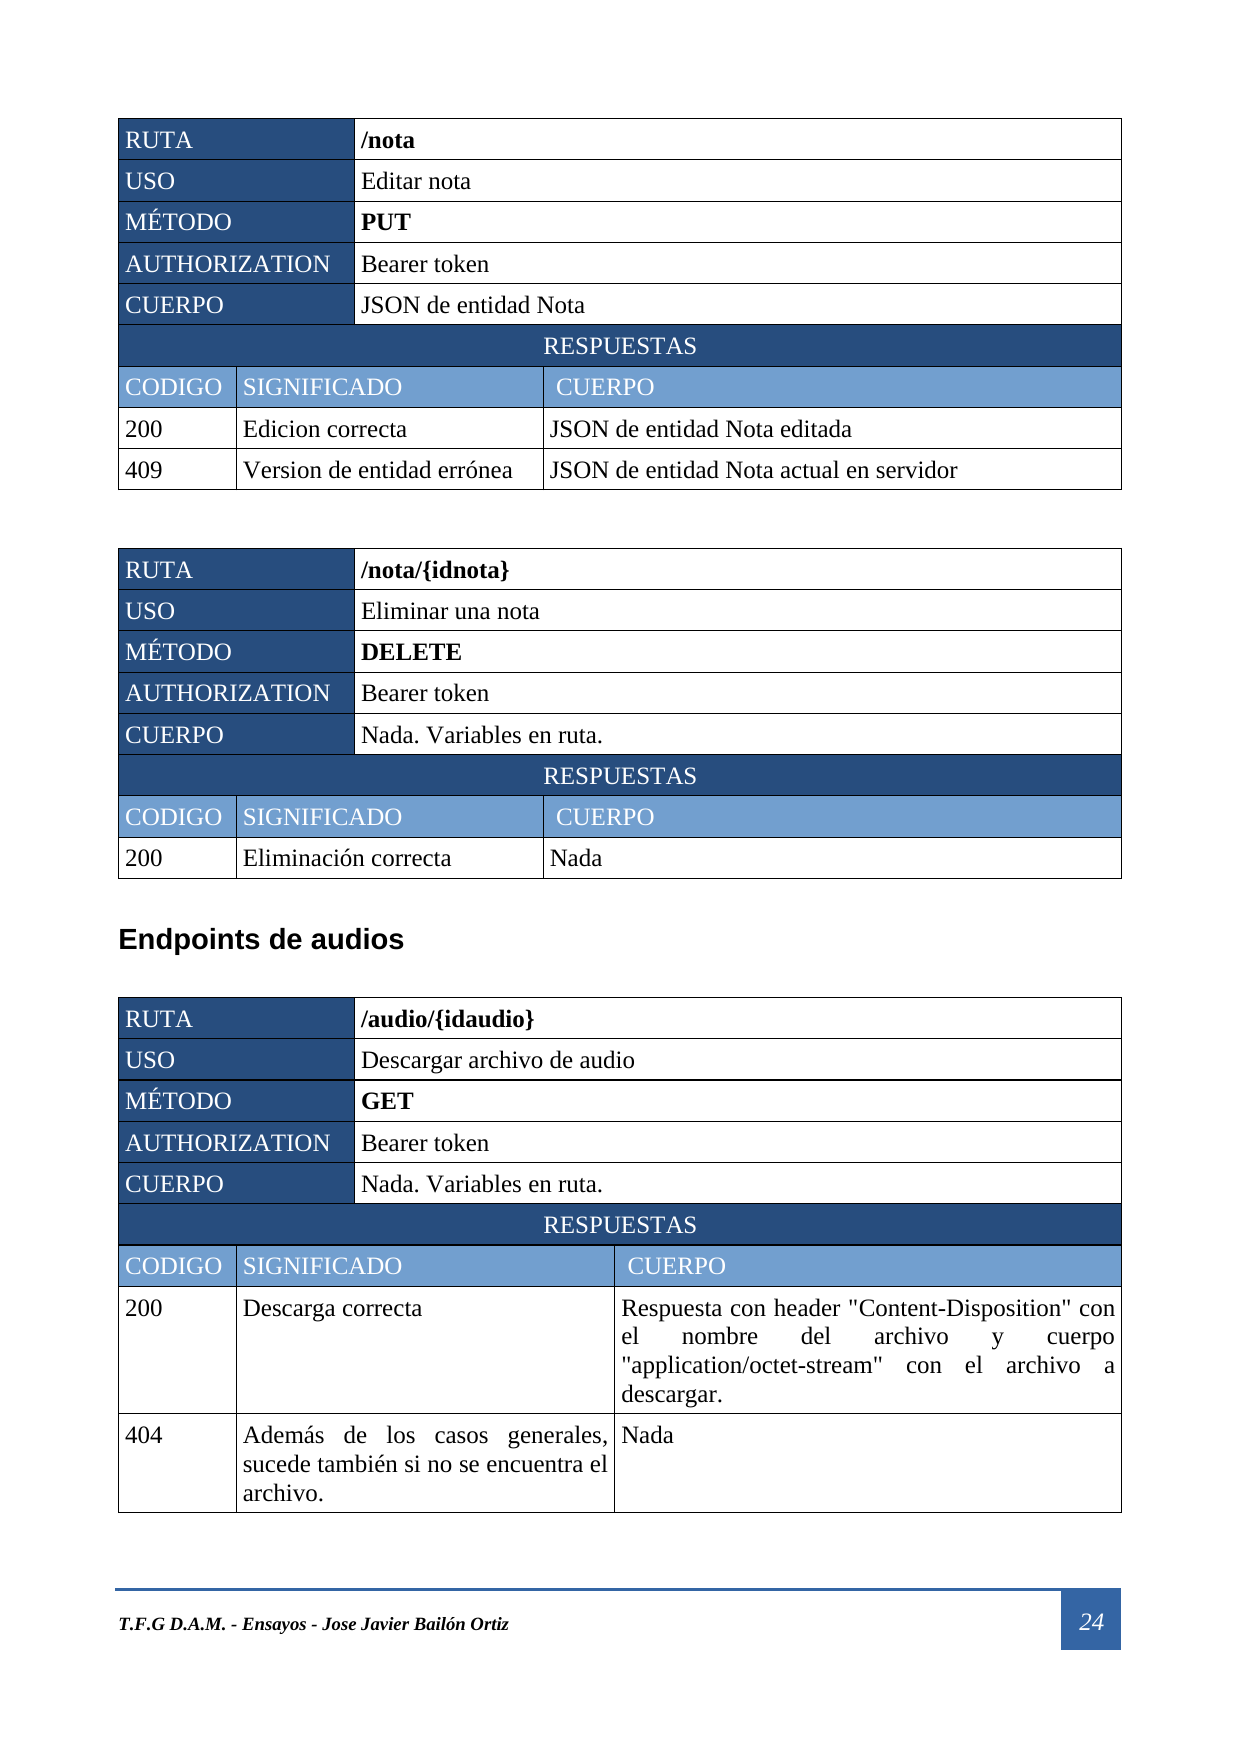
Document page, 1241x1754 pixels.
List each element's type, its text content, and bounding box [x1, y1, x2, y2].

table_cell Descarga correcta [237, 1287, 614, 1413]
table_cell PUT [355, 202, 1121, 242]
table_cell RESPUESTAS [119, 755, 1121, 795]
table_cell USO [119, 160, 354, 201]
table_cell 200 [119, 408, 236, 448]
table_cell CUERPO [119, 284, 354, 324]
table_header /nota/{idnota} [355, 549, 1121, 589]
table_header RUTA [119, 549, 354, 589]
table_cell CUERPO [615, 1246, 1121, 1286]
table_cell 200 [119, 1287, 236, 1413]
table_cell JSON de entidad Nota actual en servidor [544, 449, 1121, 489]
table_header /nota [355, 119, 1121, 159]
table_header RUTA [119, 998, 354, 1038]
table_cell Descargar archivo de audio [355, 1039, 1121, 1079]
table_cell JSON de entidad Nota editada [544, 408, 1121, 448]
table_cell CUERPO [119, 1163, 354, 1203]
table_cell Nada [544, 838, 1121, 878]
table_cell Nada [615, 1414, 1121, 1512]
table_cell MÉTODO [119, 202, 354, 242]
table_cell Además de los casos generales, sucede también si no se encuentra el archivo. [237, 1414, 614, 1512]
table_cell Version de entidad errónea [237, 449, 543, 489]
table_cell 409 [119, 449, 236, 489]
table_cell Nada. Variables en ruta. [355, 714, 1121, 754]
table_cell MÉTODO [119, 631, 354, 672]
table_cell GET [355, 1081, 1121, 1121]
table_cell USO [119, 590, 354, 630]
table_cell Edicion correcta [237, 408, 543, 448]
table_cell SIGNIFICADO [237, 1246, 614, 1286]
table_cell AUTHORIZATION [119, 673, 354, 713]
table_cell SIGNIFICADO [237, 367, 543, 407]
table_cell CODIGO [119, 367, 236, 407]
table_cell Nada. Variables en ruta. [355, 1163, 1121, 1203]
table_cell JSON de entidad Nota [355, 284, 1121, 324]
table_cell USO [119, 1039, 354, 1079]
table_cell CUERPO [119, 714, 354, 754]
table_cell Respuesta con header "Content-Disposition" con el nombre del archivo y cuerpo "application/octet-stream" con el archivo a descargar. [615, 1287, 1121, 1413]
table_header /audio/{idaudio} [355, 998, 1121, 1038]
table_cell AUTHORIZATION [119, 1122, 354, 1162]
table_cell CUERPO [544, 796, 1121, 837]
table_cell RESPUESTAS [119, 325, 1121, 366]
table_cell 404 [119, 1414, 236, 1512]
table_cell SIGNIFICADO [237, 796, 543, 837]
table_cell 200 [119, 838, 236, 878]
table_cell Editar nota [355, 160, 1121, 201]
table_cell Eliminación correcta [237, 838, 543, 878]
subtitle Endpoints de audios [118, 922, 1122, 956]
table_cell AUTHORIZATION [119, 243, 354, 283]
table_cell CUERPO [544, 367, 1121, 407]
table_cell CODIGO [119, 796, 236, 837]
table_cell DELETE [355, 631, 1121, 672]
table_cell CODIGO [119, 1246, 236, 1286]
table_header RUTA [119, 119, 354, 159]
table_cell Eliminar una nota [355, 590, 1121, 630]
table_cell Bearer token [355, 1122, 1121, 1162]
table_cell Bearer token [355, 243, 1121, 283]
table_cell MÉTODO [119, 1081, 354, 1121]
table_cell Bearer token [355, 673, 1121, 713]
table_cell RESPUESTAS [119, 1204, 1121, 1244]
